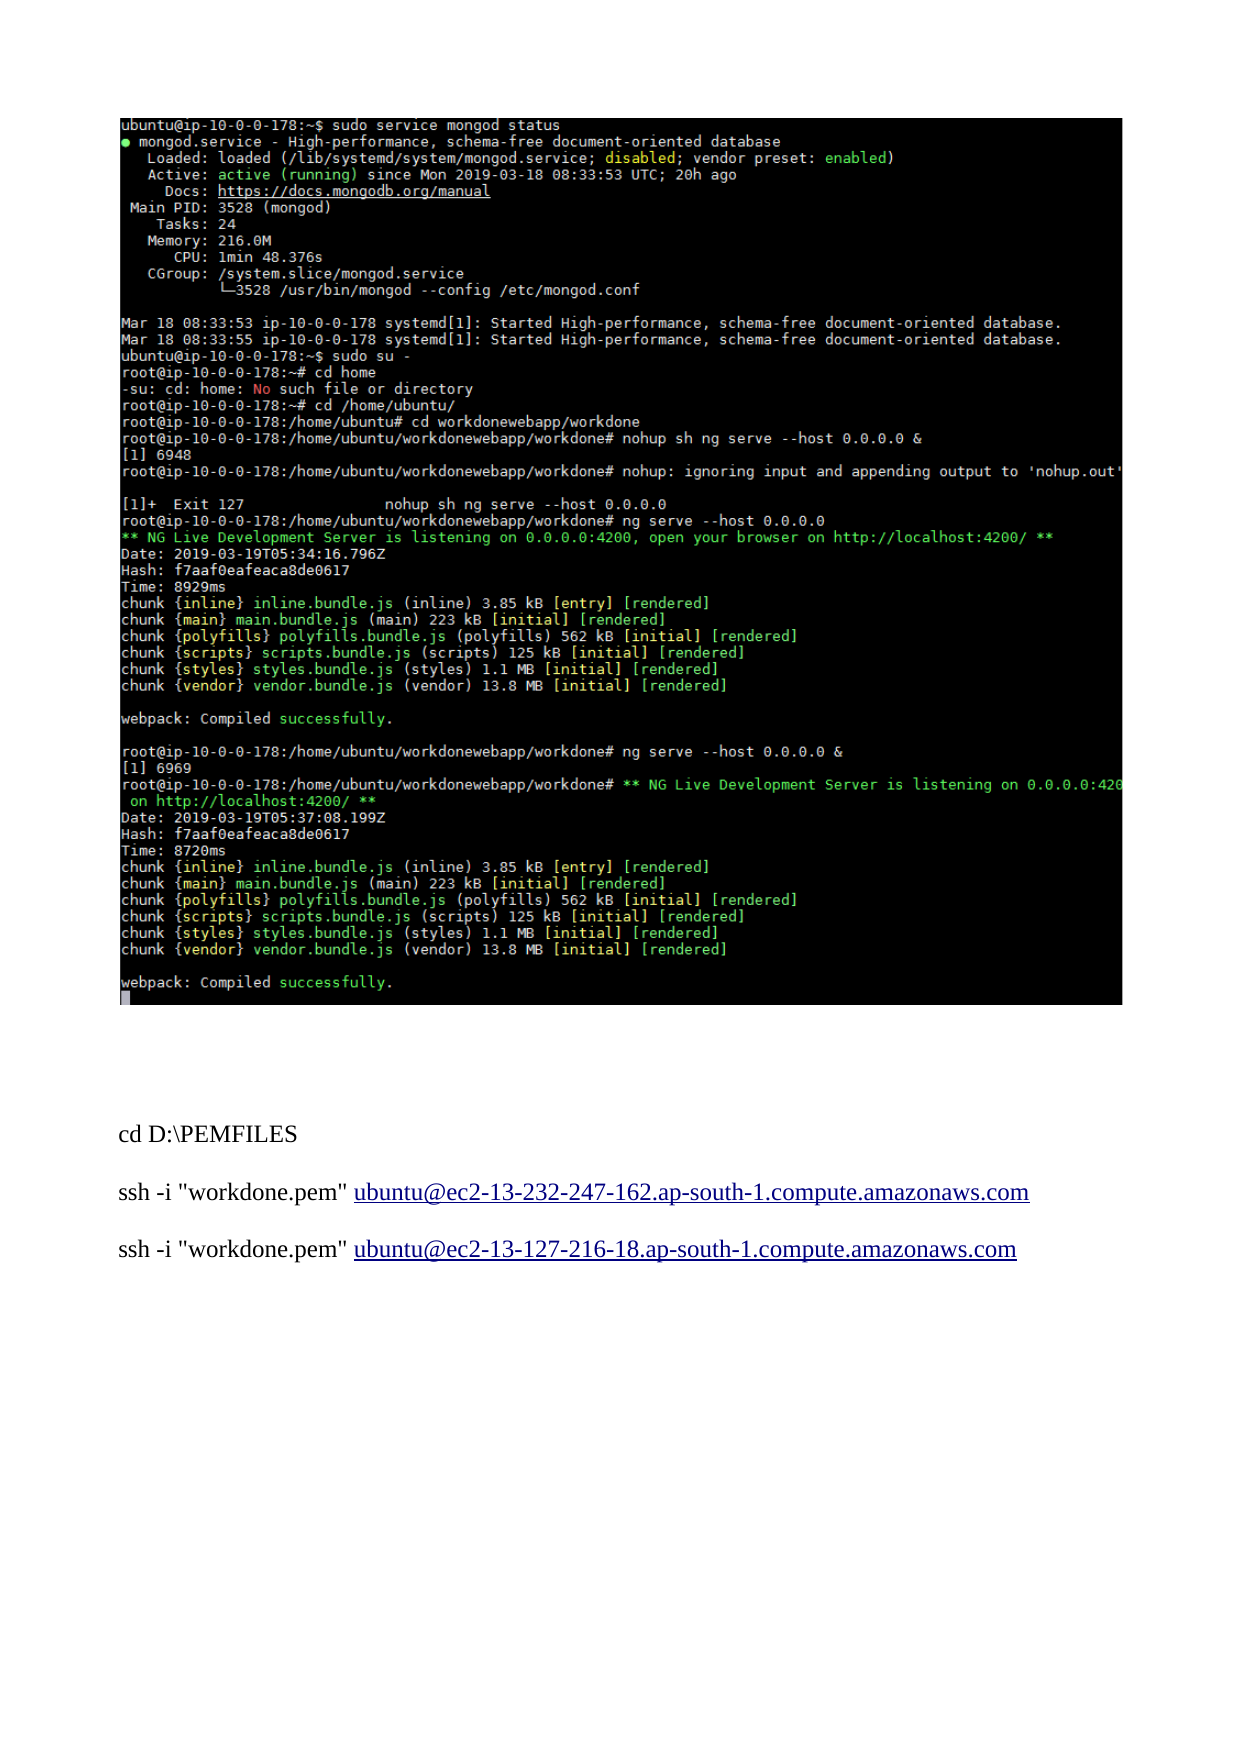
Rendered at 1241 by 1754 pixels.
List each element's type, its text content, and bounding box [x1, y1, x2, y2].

text ssh -i "workdone.pem" ubuntu@ec2-13-232-247-162.ap-south-1.compute.amazonaws.com [118, 1177, 1122, 1206]
text cd D:\PEMFILES [118, 1119, 1122, 1148]
picture [118, 118, 1123, 1005]
text ssh -i "workdone.pem" ubuntu@ec2-13-127-216-18.ap-south-1.compute.amazonaws.com [118, 1234, 1122, 1263]
